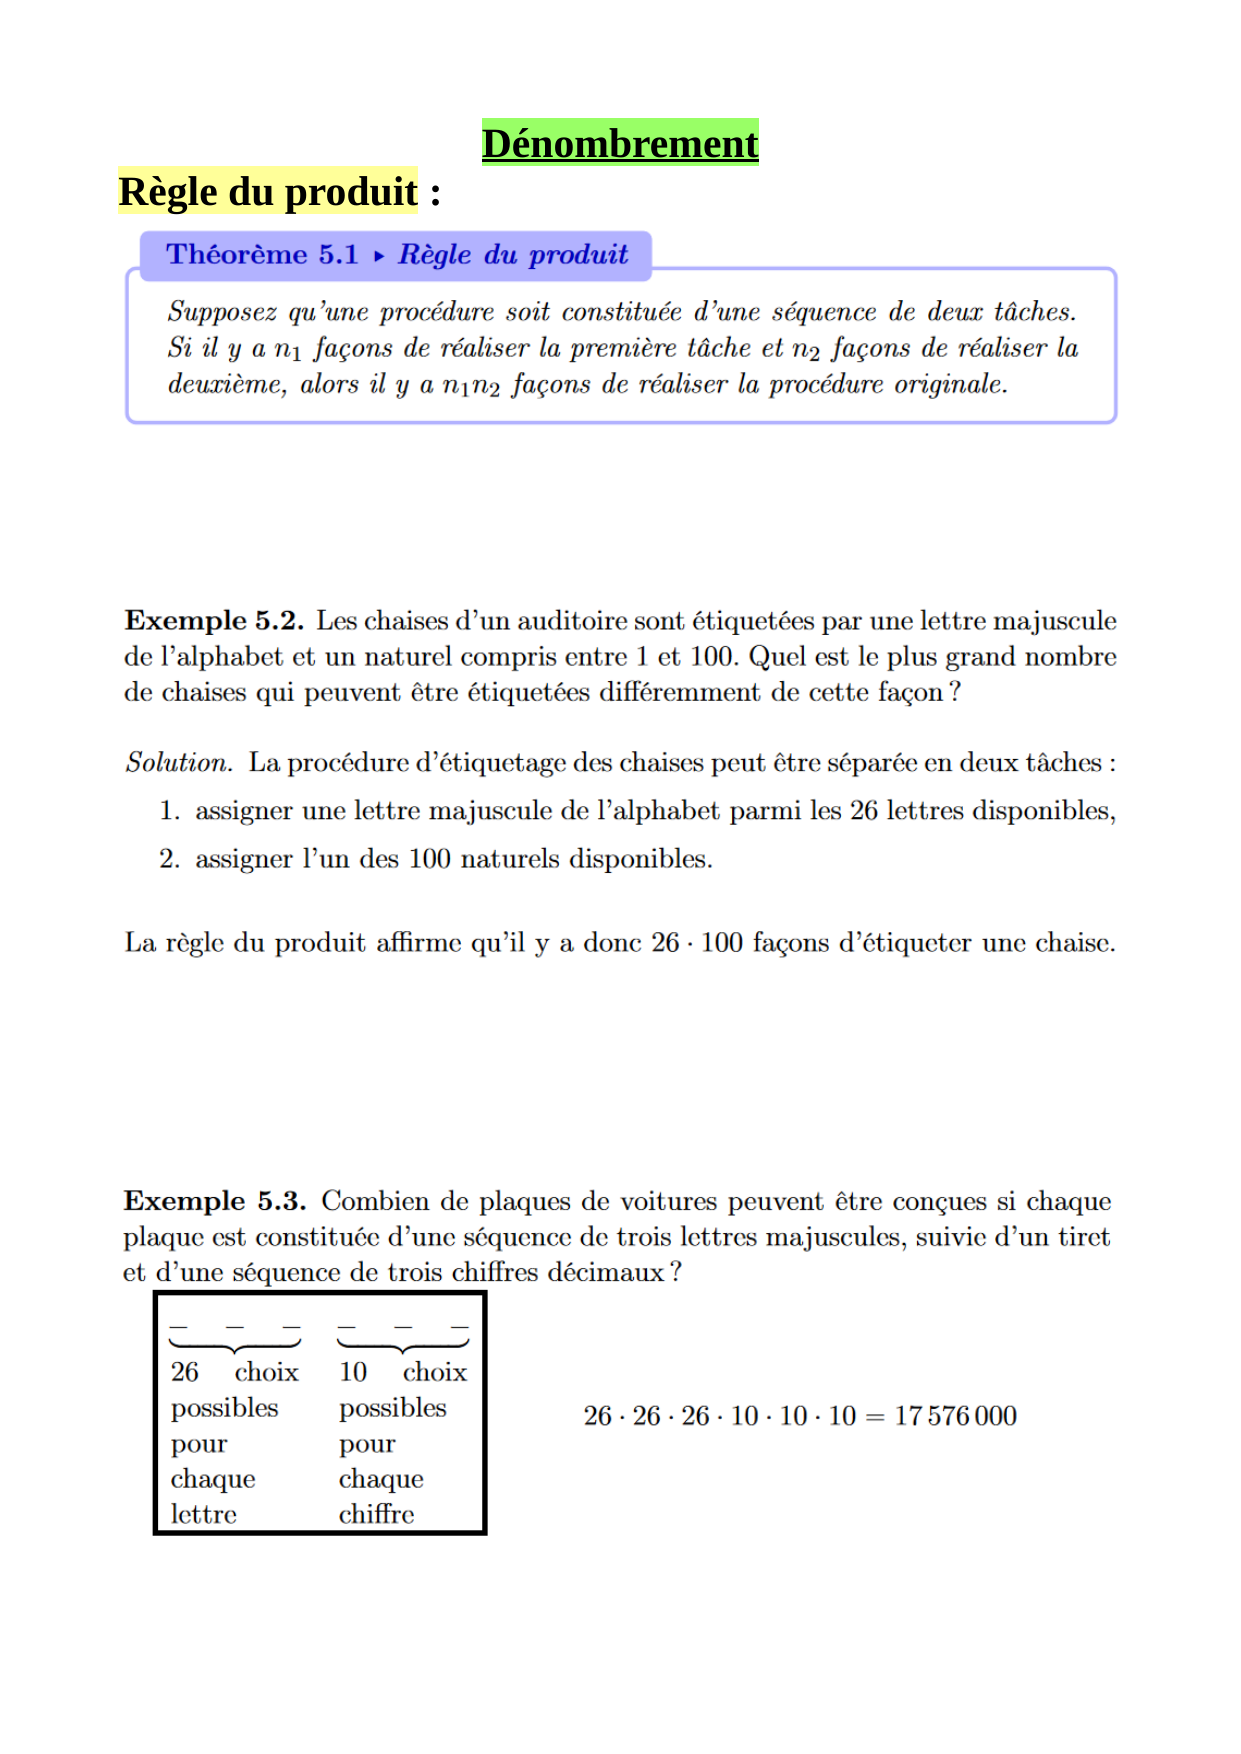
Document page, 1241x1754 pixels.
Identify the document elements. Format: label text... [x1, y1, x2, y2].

text Règle du produit : [118, 166, 1122, 214]
text Dénombrement [118, 118, 1122, 166]
